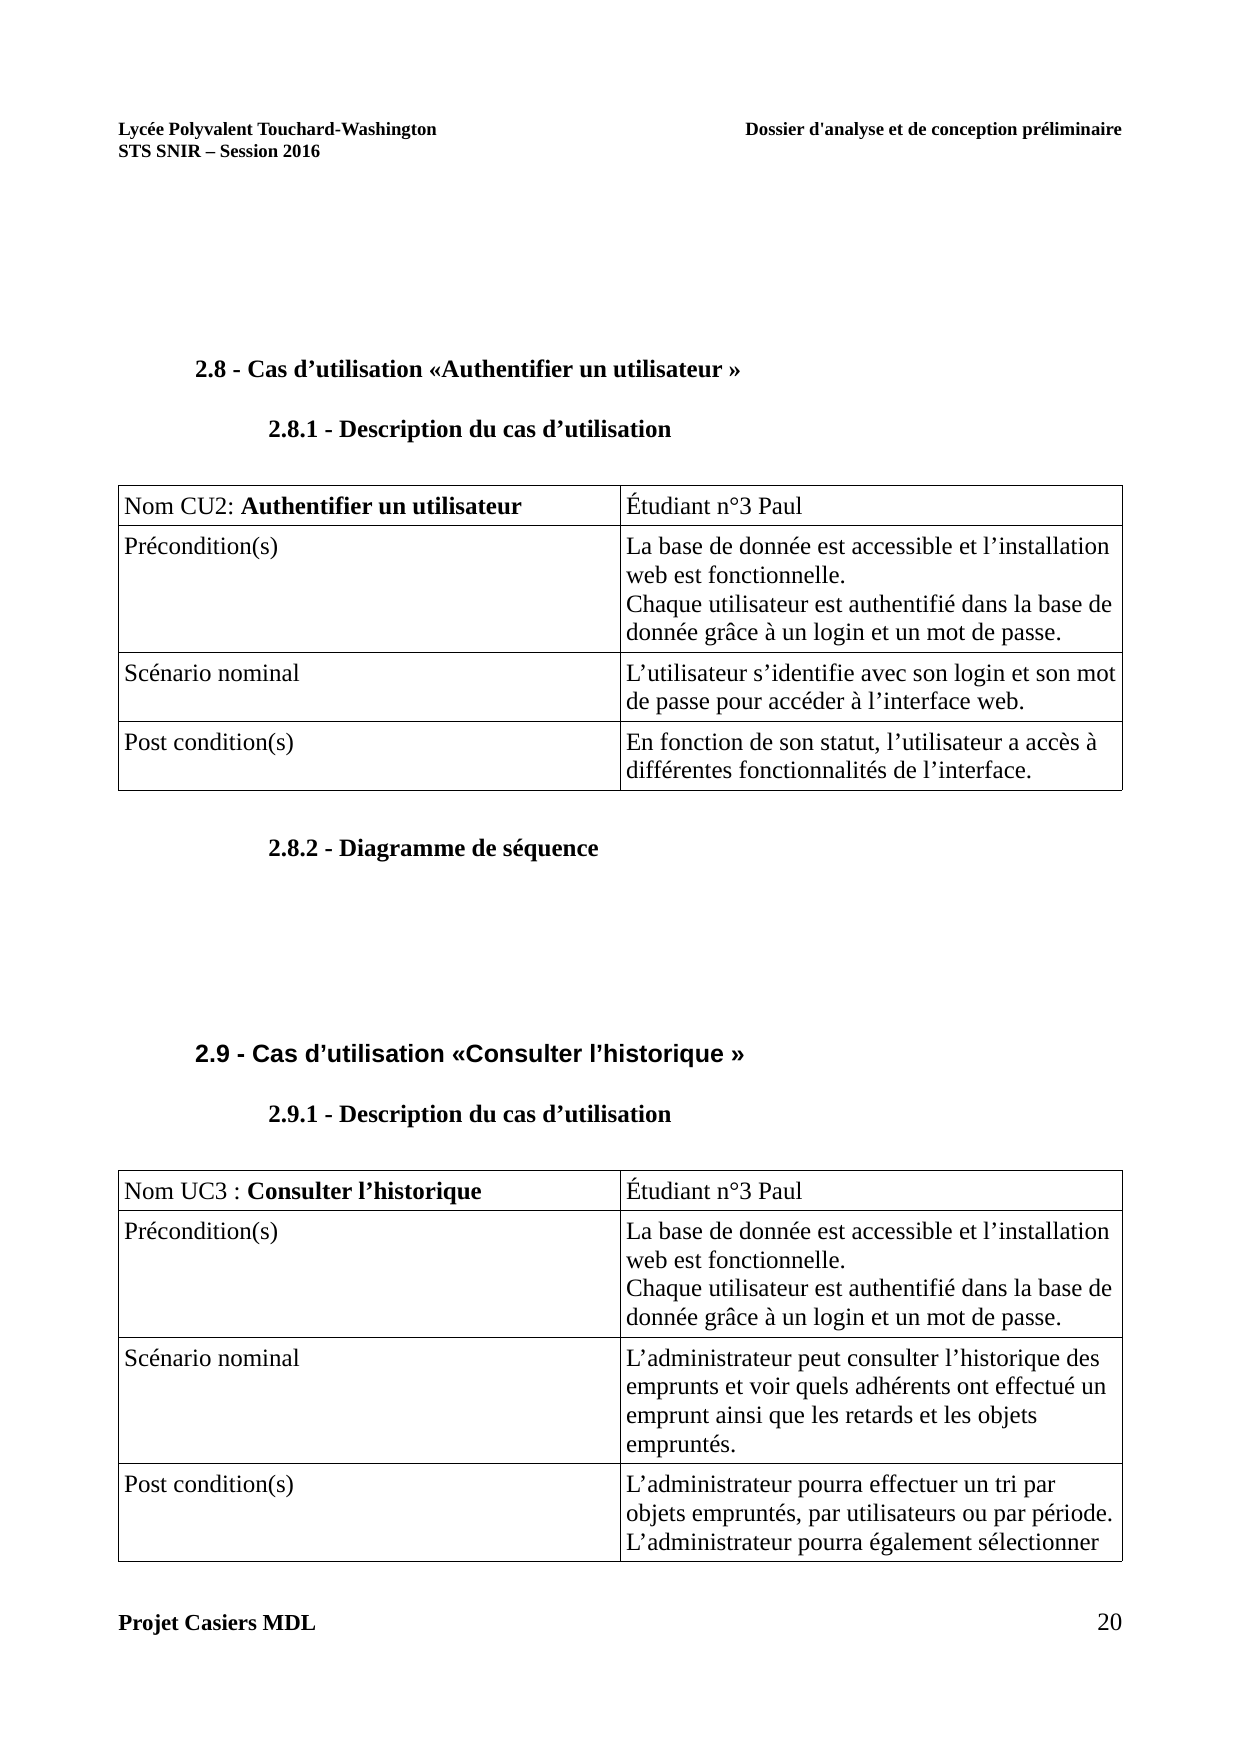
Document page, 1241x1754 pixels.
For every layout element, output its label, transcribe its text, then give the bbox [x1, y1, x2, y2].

table_cell L’administrateur peut consulter l’historique des emprunts et voir quels adhérents ont effectué un emprunt ainsi que les retards et les objets empruntés. [621, 1338, 1122, 1463]
table_cell Post condition(s) [119, 722, 620, 790]
table_cell Scénario nominal [119, 1338, 620, 1463]
table_cell En fonction de son statut, l’utilisateur a accès à différentes fonctionnalités de l’interface. [621, 722, 1122, 790]
table_cell Précondition(s) [119, 526, 620, 652]
subtitle 2.8 - Cas d’utilisation «Authentifier un utilisateur » [195, 354, 1122, 383]
subtitle 2.8.1 - Description du cas d’utilisation [118, 410, 1122, 444]
table_cell Scénario nominal [119, 653, 620, 721]
table_cell L’utilisateur s’identifie avec son login et son mot de passe pour accéder à l’interface web. [621, 653, 1122, 721]
table_header Étudiant n°3 Paul [621, 1171, 1122, 1210]
table_cell Post condition(s) [119, 1464, 620, 1561]
table_header Nom UC3 : Consulter l’historique [119, 1171, 620, 1210]
subtitle 2.9.1 - Description du cas d’utilisation [118, 1095, 1122, 1129]
subtitle 2.8.2 - Diagramme de séquence [118, 833, 1122, 862]
table_cell La base de donnée est accessible et l’installation web est fonctionnelle. Chaque utilisateur est authentifié dans la base de donnée grâce à un login et un mot de passe. [621, 1211, 1122, 1337]
table_header Étudiant n°3 Paul [621, 486, 1122, 525]
table_cell L’administrateur pourra effectuer un tri par objets empruntés, par utilisateurs ou par période. L’administrateur pourra également sélectionner [621, 1464, 1122, 1561]
table_cell Précondition(s) [119, 1211, 620, 1337]
table_cell La base de donnée est accessible et l’installation web est fonctionnelle. Chaque utilisateur est authentifié dans la base de donnée grâce à un login et un mot de passe. [621, 526, 1122, 652]
subtitle 2.9 - Cas d’utilisation «Consulter l’historique » [195, 1039, 1122, 1068]
table_header Nom CU2: Authentifier un utilisateur [119, 486, 620, 525]
